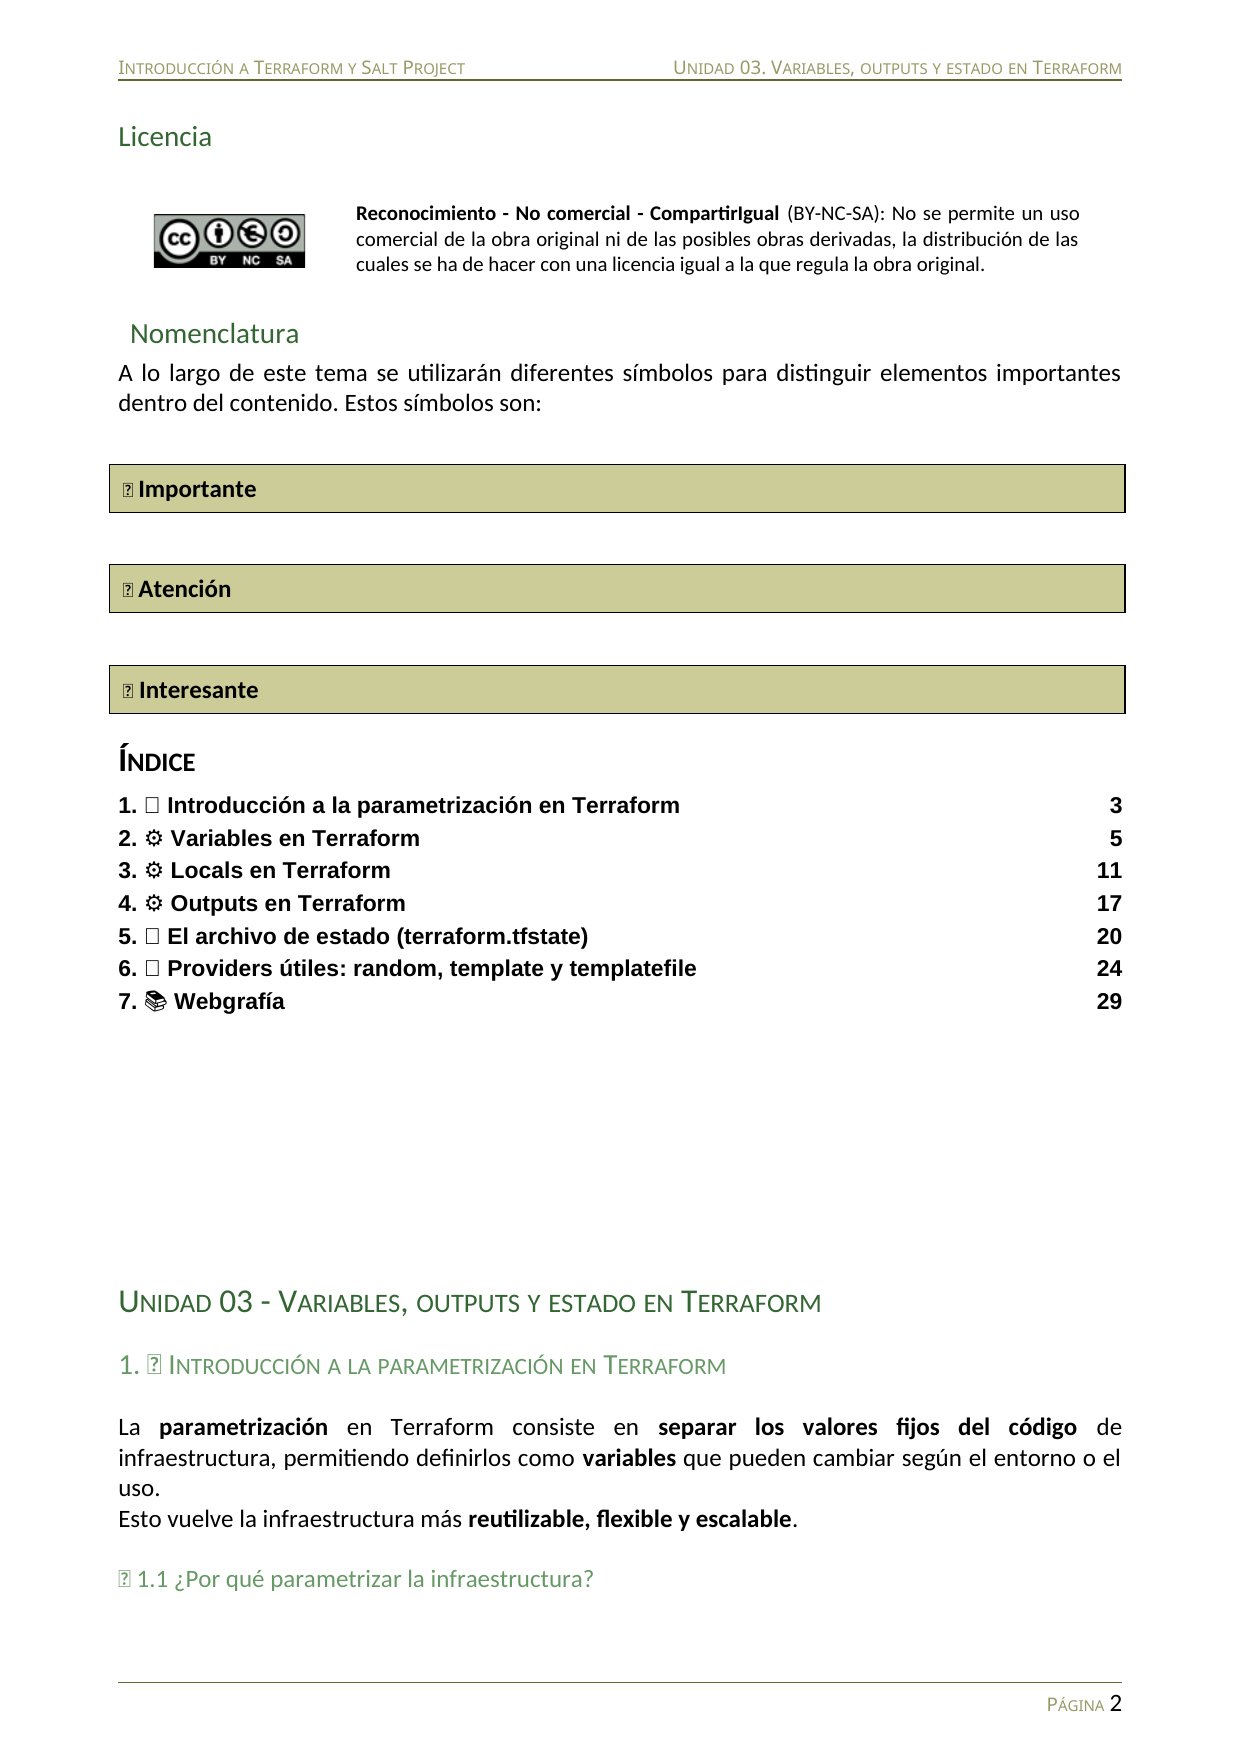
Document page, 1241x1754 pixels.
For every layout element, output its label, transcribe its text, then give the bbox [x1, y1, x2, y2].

text A lo largo de este tema se utilizarán diferentes símbolos para distinguir elementos importantes dentro del contenido. Estos símbolos son: [118, 357, 1122, 418]
picture [153, 214, 306, 268]
text 3. ⚙️ Locals en Terraform 11 [118, 857, 1122, 884]
subtitle 🧩 1.1 ¿Por qué parametrizar la infraestructura? [118, 1563, 1122, 1593]
subtitle 1. 🎯 Introducción a la parametrización en Terraform [118, 1346, 1122, 1381]
text Nomenclatura [118, 315, 1122, 351]
text 6. 🧩 Providers útiles: random, template y templatefile 24 [118, 955, 1122, 982]
text La parametrización en Terraform consiste en separar los valores fijos del código de infraestructura, permitiendo definirlos como variables que pueden cambiar según el entorno o el uso. Esto vuelve la infraestructura más reutilizable, flexible y escalable. [118, 1412, 1122, 1534]
text 7. 📚 Webgrafía 29 [118, 988, 1122, 1014]
text Licencia [118, 118, 1122, 154]
text Reconocimiento - No comercial - CompartirIgual (BY-NC-SA): No se permite un uso comercial de la obra original ni de las posibles obras derivadas, la distribución de las cuales se ha de hacer con una licencia igual a la que regula la obra original. [159, 200, 1080, 277]
text 💬 Interesante [110, 666, 1124, 713]
text 4. ⚙️ Outputs en Terraform 17 [118, 890, 1122, 916]
text 5. 💾 El archivo de estado (terraform.tfstate) 20 [118, 923, 1122, 949]
text Índice [118, 739, 1122, 780]
text 1. 🎯 Introducción a la parametrización en Terraform 3 [118, 792, 1122, 818]
text 📖 Importante [110, 465, 1124, 512]
text ❕ Atención [110, 565, 1124, 612]
text 2. ⚙️ Variables en Terraform 5 [118, 825, 1122, 851]
text Unidad 03 - Variables, outputs y estado en Terraform [118, 1280, 1122, 1321]
